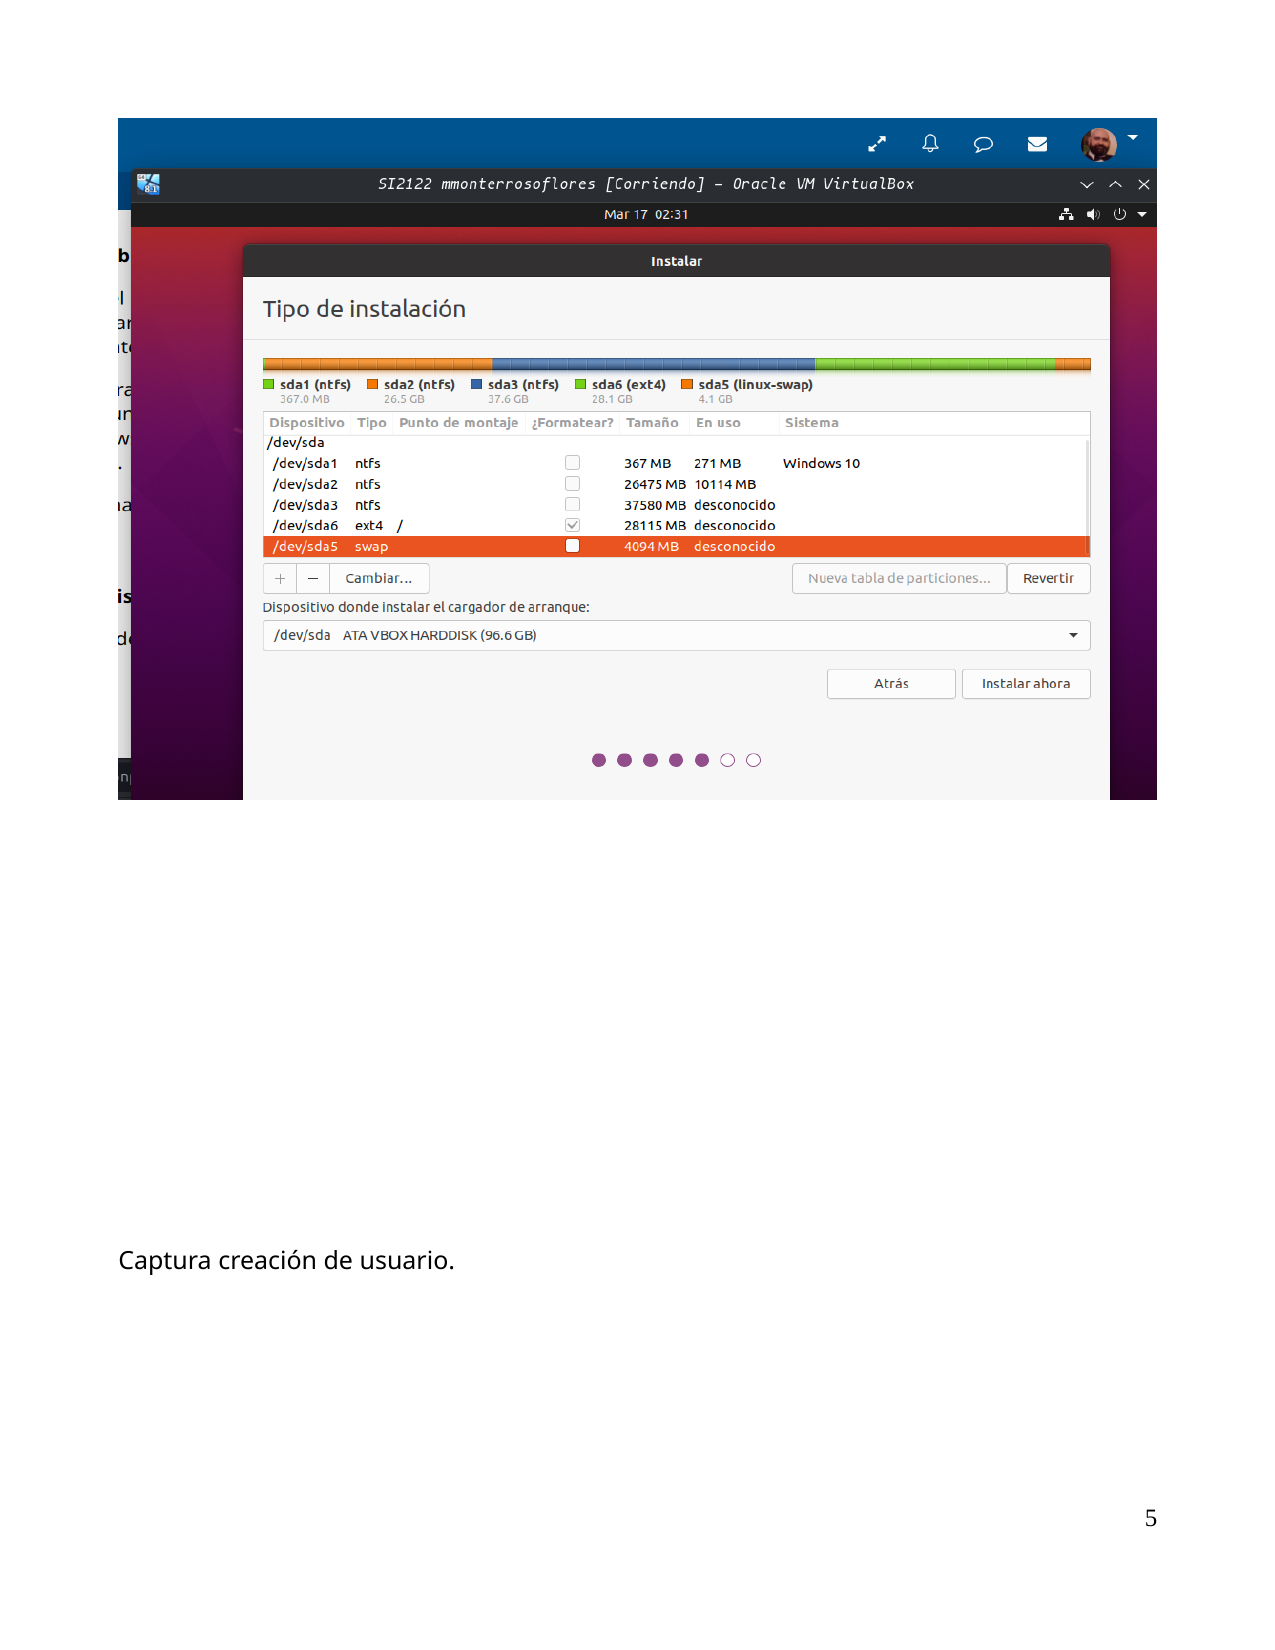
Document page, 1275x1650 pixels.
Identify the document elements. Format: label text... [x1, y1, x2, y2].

text Captura creación de usuario. [118, 1242, 1157, 1277]
table_header [118, 800, 1157, 834]
picture [118, 118, 1157, 800]
